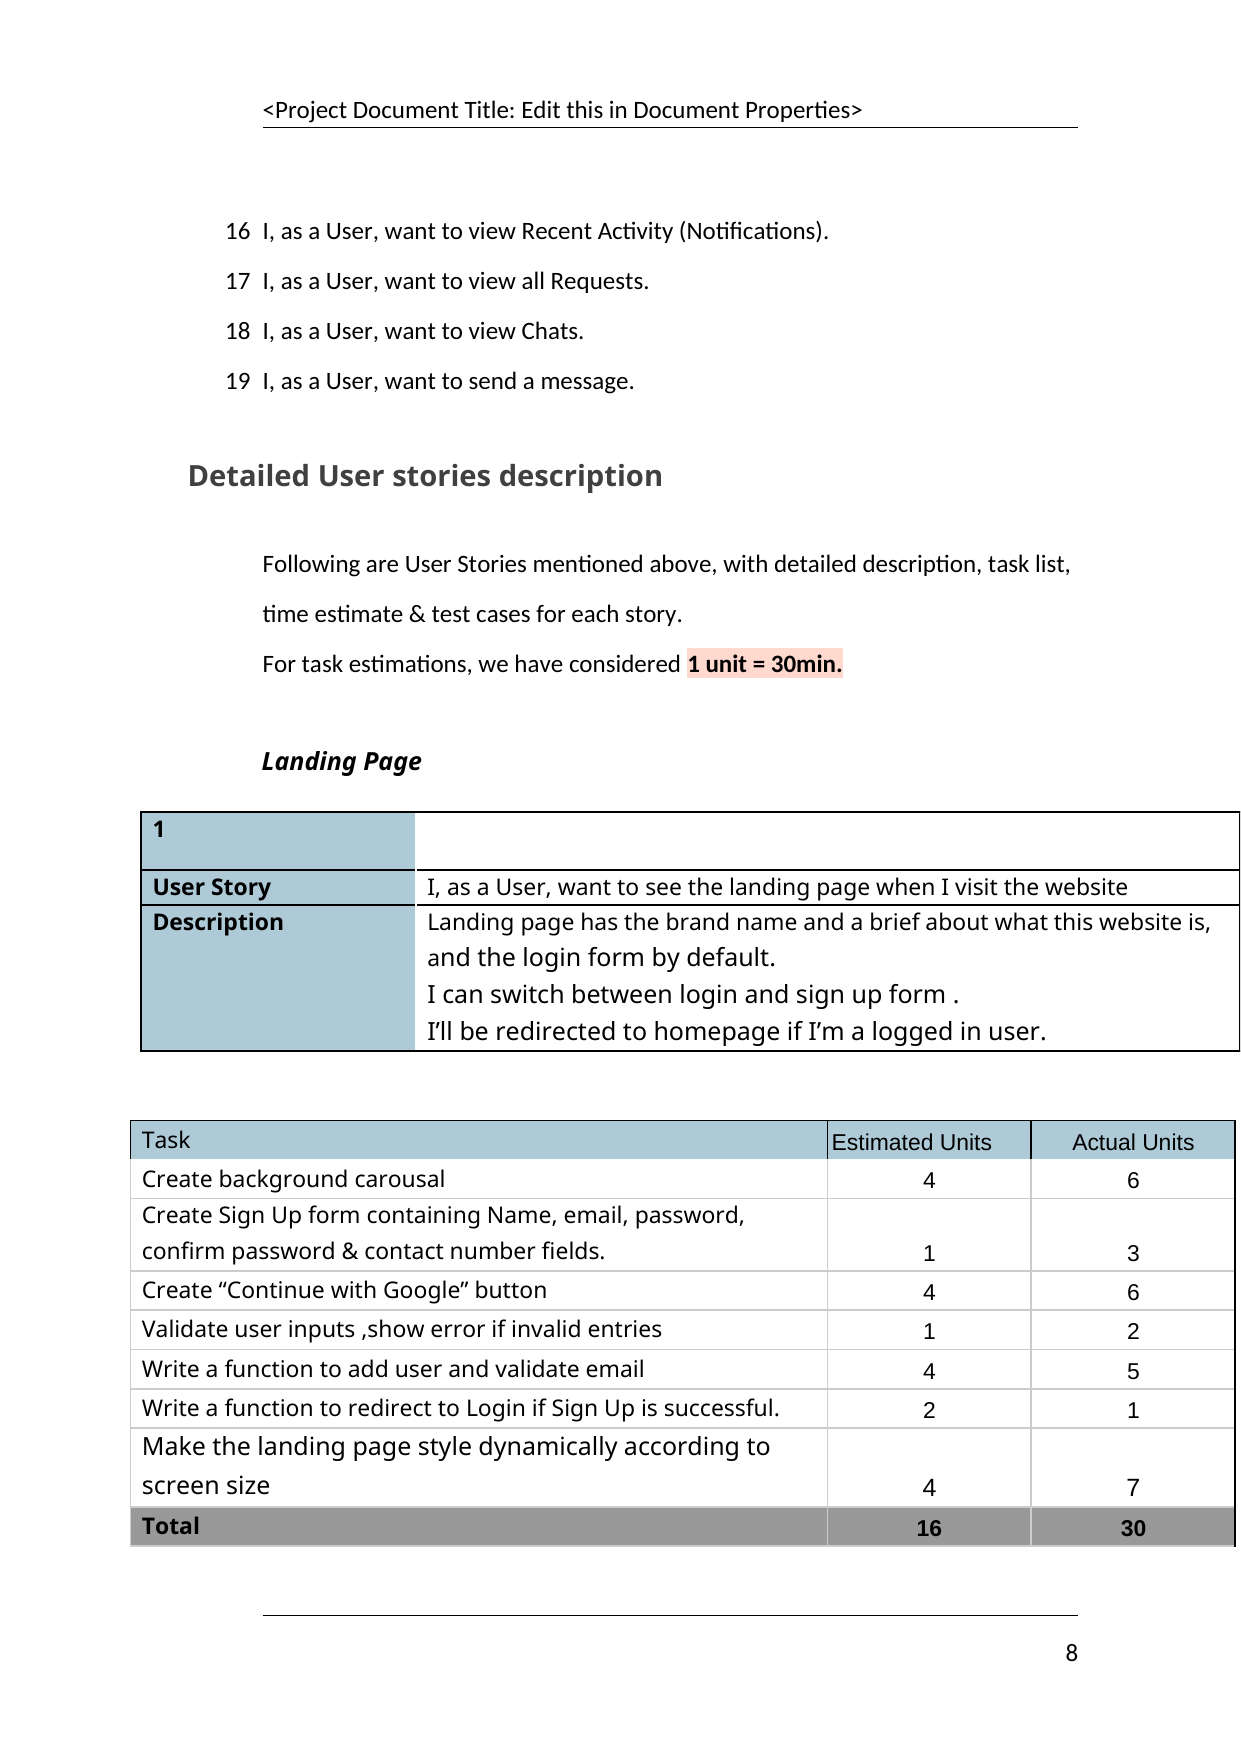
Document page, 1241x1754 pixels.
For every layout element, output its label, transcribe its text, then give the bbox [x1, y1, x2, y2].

table_cell 16 [828, 1508, 1030, 1545]
table_cell 1 [828, 1199, 1030, 1270]
table_cell 3 [1032, 1199, 1234, 1270]
table_header Task [131, 1121, 827, 1159]
table_cell 2 [1032, 1311, 1234, 1348]
table_header [417, 813, 1239, 869]
text For task estimations, we have considered 1 unit = 30min. [262, 628, 1078, 678]
table_cell User Story [142, 871, 415, 904]
table_cell Write a function to add user and validate email [131, 1350, 827, 1388]
table_cell 7 [1032, 1429, 1234, 1506]
table_cell 1 [828, 1311, 1030, 1348]
table_cell Create Sign Up form containing Name, email, password, confirm password & contact number fields. [131, 1199, 827, 1270]
table_cell 5 [1032, 1350, 1234, 1388]
table_cell 4 [828, 1350, 1030, 1388]
list I, as a User, want to view all Requests. [225, 245, 1078, 295]
table_cell Landing page has the brand name and a brief about what this website is, and the login form by default. I can switch between login and sign up form . I’ll be redirected to homepage if I’m a logged in user. [417, 906, 1239, 1050]
table_cell Create “Continue with Google” button [131, 1272, 827, 1309]
table_cell I, as a User, want to see the landing page when I visit the website [417, 871, 1239, 904]
table_cell Validate user inputs ,show error if invalid entries [131, 1311, 827, 1348]
list I, as a User, want to send a message. [225, 345, 1078, 395]
table_cell 30 [1032, 1508, 1234, 1545]
table_header Actual Units [1032, 1121, 1234, 1159]
subtitle Landing Page [261, 728, 1078, 778]
table_cell Create background carousal [131, 1160, 827, 1198]
table_cell 4 [828, 1272, 1030, 1309]
table_header Estimated Units [828, 1121, 1030, 1159]
table_cell 6 [1032, 1160, 1234, 1198]
subtitle Detailed User stories description [187, 445, 1078, 495]
table_cell Total [131, 1508, 827, 1545]
table_cell 2 [828, 1390, 1030, 1427]
list I, as a User, want to view Chats. [225, 295, 1078, 345]
text Following are User Stories mentioned above, with detailed description, task list, time estimate & test cases for each story. [262, 528, 1078, 628]
table_cell Write a function to redirect to Login if Sign Up is successful. [131, 1390, 827, 1427]
table_header 1 [142, 813, 415, 869]
table_cell Description [142, 906, 415, 1050]
table_cell 4 [828, 1160, 1030, 1198]
table_cell 4 [828, 1429, 1030, 1506]
table_cell 6 [1032, 1272, 1234, 1309]
table_cell 1 [1032, 1390, 1234, 1427]
table_cell Make the landing page style dynamically according to screen size [131, 1429, 827, 1506]
list I, as a User, want to view Recent Activity (Notifications). [225, 195, 1078, 245]
